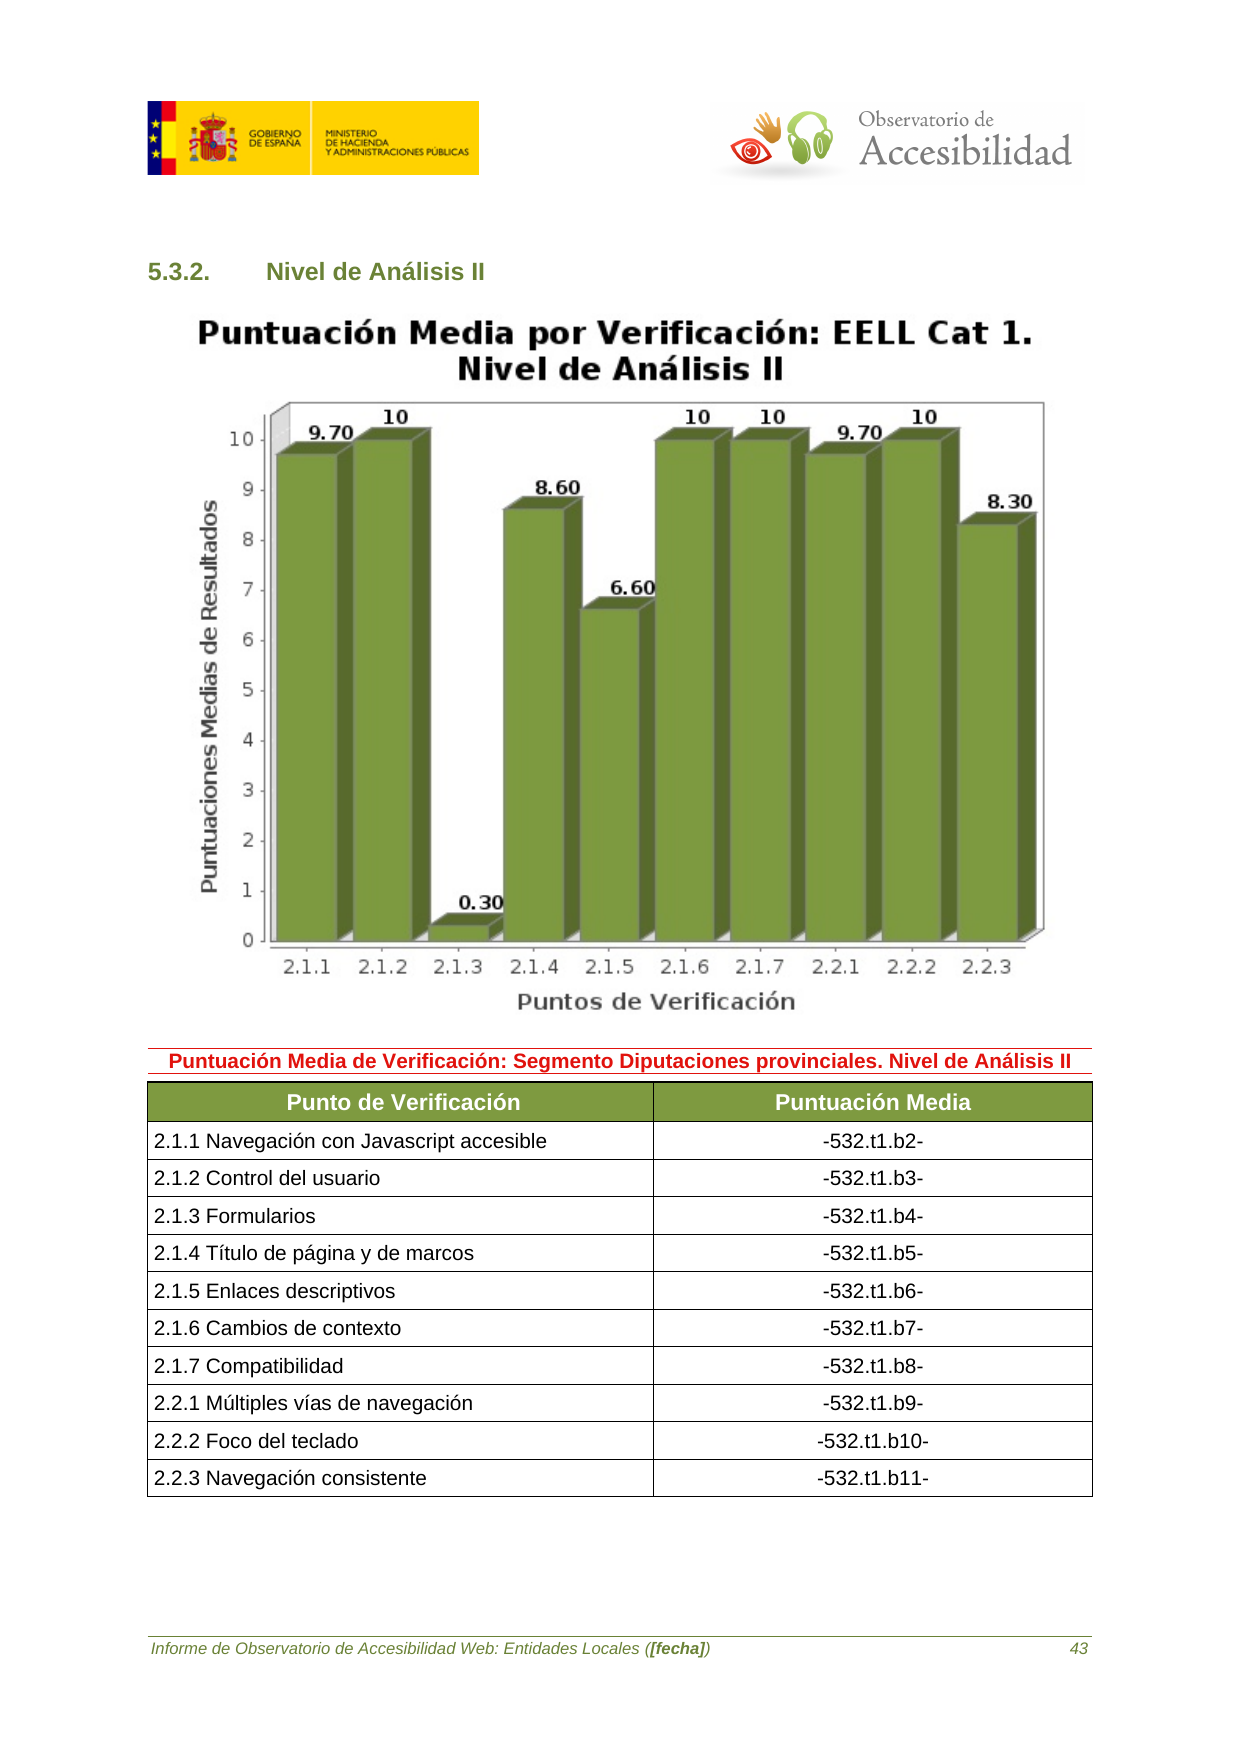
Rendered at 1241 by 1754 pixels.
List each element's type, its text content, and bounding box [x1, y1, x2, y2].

table_cell 2.1.3 Formularios [148, 1197, 653, 1234]
table_cell -532.t1.b11- [654, 1460, 1092, 1496]
table_cell -532.t1.b3- [654, 1160, 1092, 1196]
table_cell 2.2.2 Foco del teclado [148, 1422, 653, 1459]
text Puntuación Media de Verificación: Segmento Diputaciones provinciales. Nivel de Análisis II [148, 1049, 1092, 1073]
table_cell -532.t1.b8- [654, 1347, 1092, 1384]
table_cell 2.1.2 Control del usuario [148, 1160, 653, 1196]
table_cell -532.t1.b4- [654, 1197, 1092, 1234]
table_cell -532.t1.b6- [654, 1272, 1092, 1309]
table_header Puntuación Media [654, 1083, 1092, 1121]
table_cell 2.1.5 Enlaces descriptivos [148, 1272, 653, 1309]
table_cell 2.2.3 Navegación consistente [148, 1460, 653, 1496]
table_cell -532.t1.b10- [654, 1422, 1092, 1459]
table_header Punto de Verificación [148, 1083, 653, 1121]
table_cell 2.2.1 Múltiples vías de navegación [148, 1385, 653, 1421]
picture [178, 313, 1062, 1024]
picture [710, 102, 1086, 185]
subtitle Nivel de Análisis II [148, 257, 1092, 286]
table_cell -532.t1.b2- [654, 1122, 1092, 1159]
table_cell -532.t1.b7- [654, 1310, 1092, 1346]
table_cell 2.1.4 Título de página y de marcos [148, 1235, 653, 1271]
table_cell -532.t1.b5- [654, 1235, 1092, 1271]
table_cell 2.1.7 Compatibilidad [148, 1347, 653, 1384]
picture [147, 101, 479, 175]
table_cell -532.t1.b9- [654, 1385, 1092, 1421]
table_cell 2.1.1 Navegación con Javascript accesible [148, 1122, 653, 1159]
table_cell 2.1.6 Cambios de contexto [148, 1310, 653, 1346]
